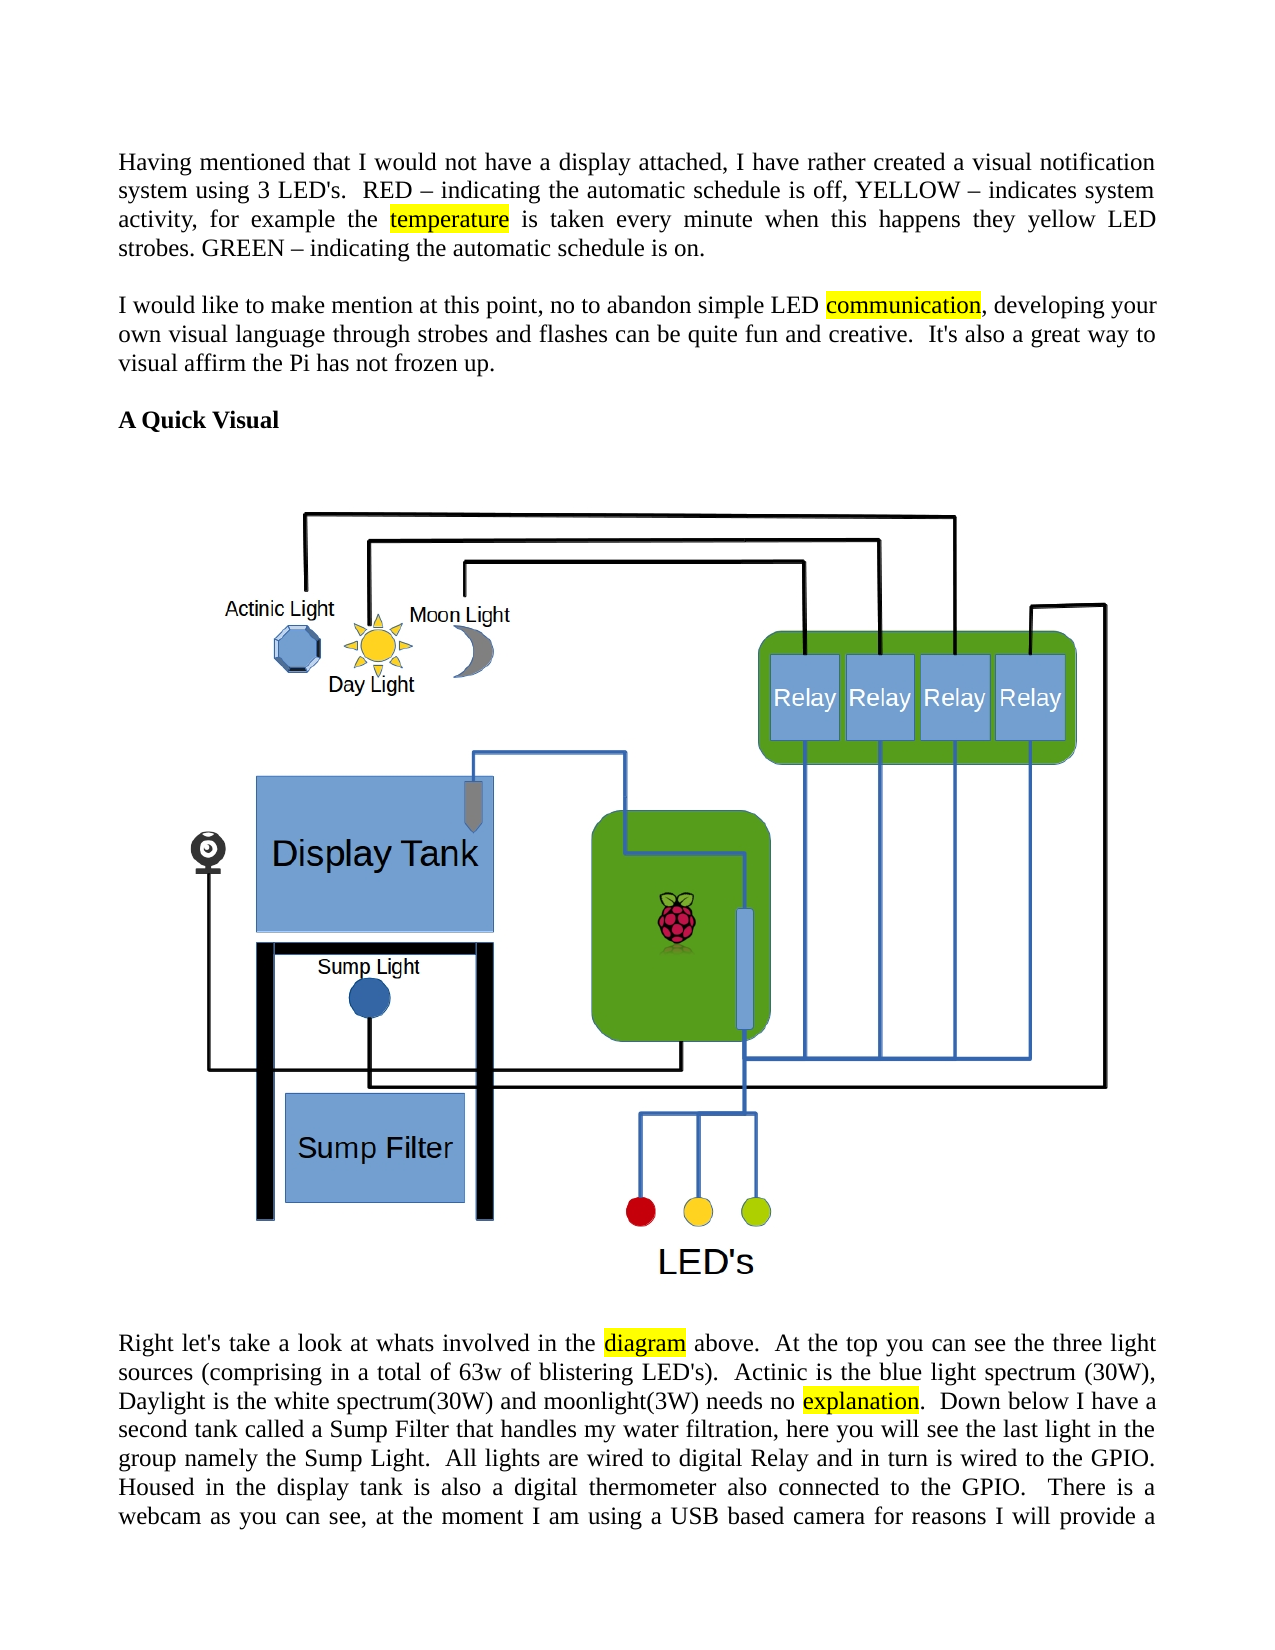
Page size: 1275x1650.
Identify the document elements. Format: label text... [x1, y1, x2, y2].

picture [118, 492, 1157, 1300]
text Having mentioned that I would not have a display attached, I have rather created a visual notification system using 3 LED's. RED – indicating the automatic schedule is off, YELLOW – indicates system activity, for example the temperature is taken every minute when this happens they yellow LED strobes. GREEN – indicating the automatic schedule is on. [118, 147, 1157, 262]
text I would like to make mention at this point, no to abandon simple LED communication, developing your own visual language through strobes and flashes can be quite fun and creative. It's also a great way to visual affirm the Pi has not frozen up. [118, 291, 1157, 377]
text A Quick Visual [118, 406, 1157, 434]
text Right let's take a look at whats involved in the diagram above. At the top you can see the three light sources (comprising in a total of 63w of blistering LED's). Actinic is the blue light spectrum (30W), Daylight is the white spectrum(30W) and moonlight(3W) needs no explanation. Down below I have a second tank called a Sump Filter that handles my water filtration, here you will see the last light in the group namely the Sump Light. All lights are wired to digital Relay and in turn is wired to the GPIO. Housed in the display tank is also a digital thermometer also connected to the GPIO. There is a webcam as you can see, at the moment I am using a USB based camera for reasons I will provide a [118, 1328, 1157, 1529]
